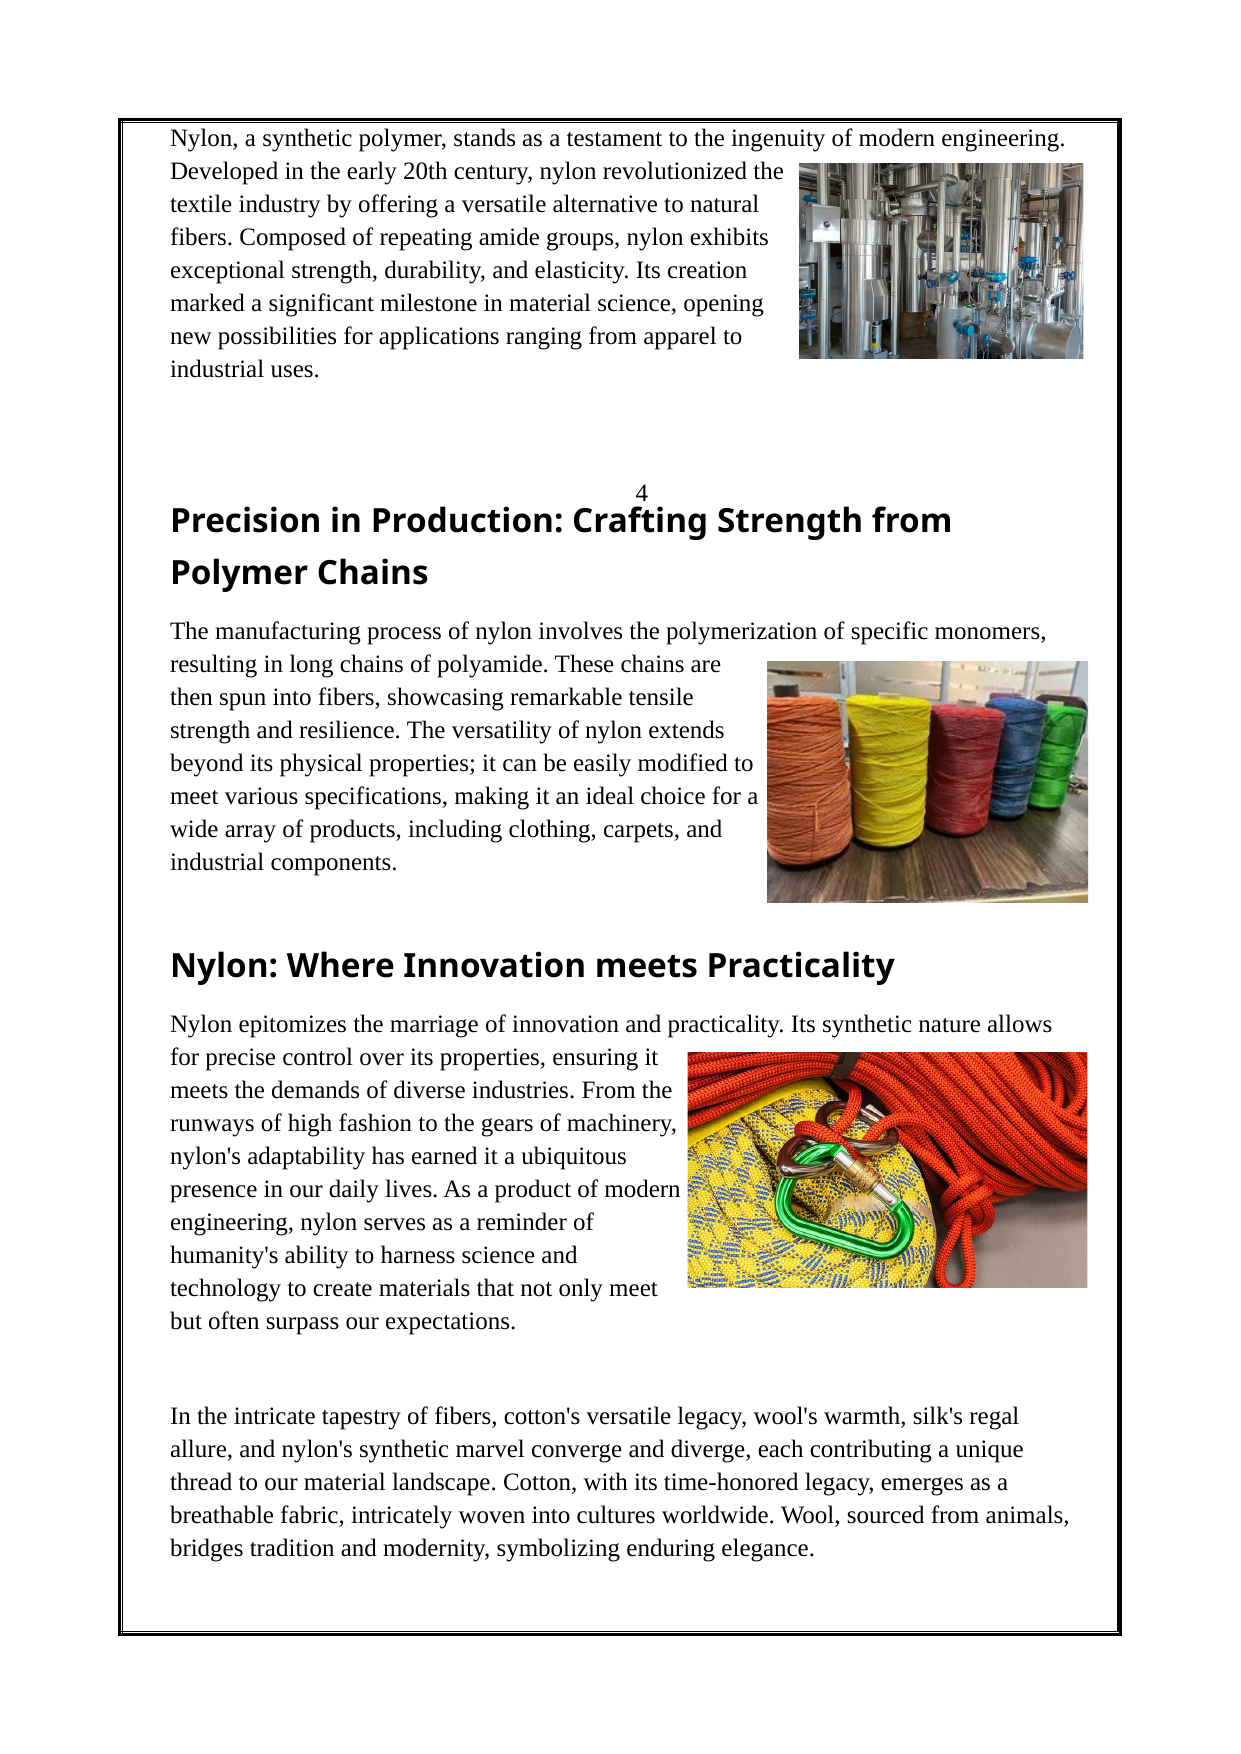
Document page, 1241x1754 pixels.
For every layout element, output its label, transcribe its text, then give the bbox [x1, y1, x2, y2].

picture [767, 661, 1089, 903]
text Nylon, a synthetic polymer, stands as a testament to the ingenuity of modern engineering. Developed in the early 20th century, nylon revolutionized the textile industry by offering a versatile alternative to natural fibers. Composed of repeating amide groups, nylon exhibits exceptional strength, durability, and elasticity. Its creation marked a significant milestone in material science, opening new possibilities for applications ranging from apparel to industrial uses. [170, 123, 1070, 383]
text Nylon epitomizes the marriage of innovation and practicality. Its synthetic nature allows for precise control over its properties, ensuring it meets the demands of diverse industries. From the runways of high fashion to the gears of machinery, nylon's adaptability has earned it a ubiquitous presence in our daily lives. As a product of modern engineering, nylon serves as a reminder of humanity's ability to harness science and technology to create materials that not only meet but often surpass our expectations. [170, 1009, 1070, 1335]
picture [687, 1052, 1088, 1288]
picture [799, 163, 1084, 359]
text Precision in Production: Crafting Strength from Polymer Chains [170, 497, 1070, 594]
text The manufacturing process of nylon involves the polymerization of specific monomers, resulting in long chains of polyamide. These chains are then spun into fibers, showcasing remarkable tensile strength and resilience. The versatility of nylon extends beyond its physical properties; it can be easily modified to meet various specifications, making it an ideal choice for a wide array of products, including clothing, carpets, and industrial components. [170, 616, 1070, 876]
text In the intricate tapestry of fibers, cotton's versatile legacy, wool's warmth, silk's regal allure, and nylon's synthetic marvel converge and diverge, each contributing a unique thread to our material landscape. Cotton, with its time-honored legacy, emerges as a breathable fabric, intricately woven into cultures worldwide. Wool, sourced from animals, bridges tradition and modernity, symbolizing enduring elegance. [170, 1401, 1070, 1562]
text Nylon: Where Innovation meets Practicality [170, 942, 1070, 988]
